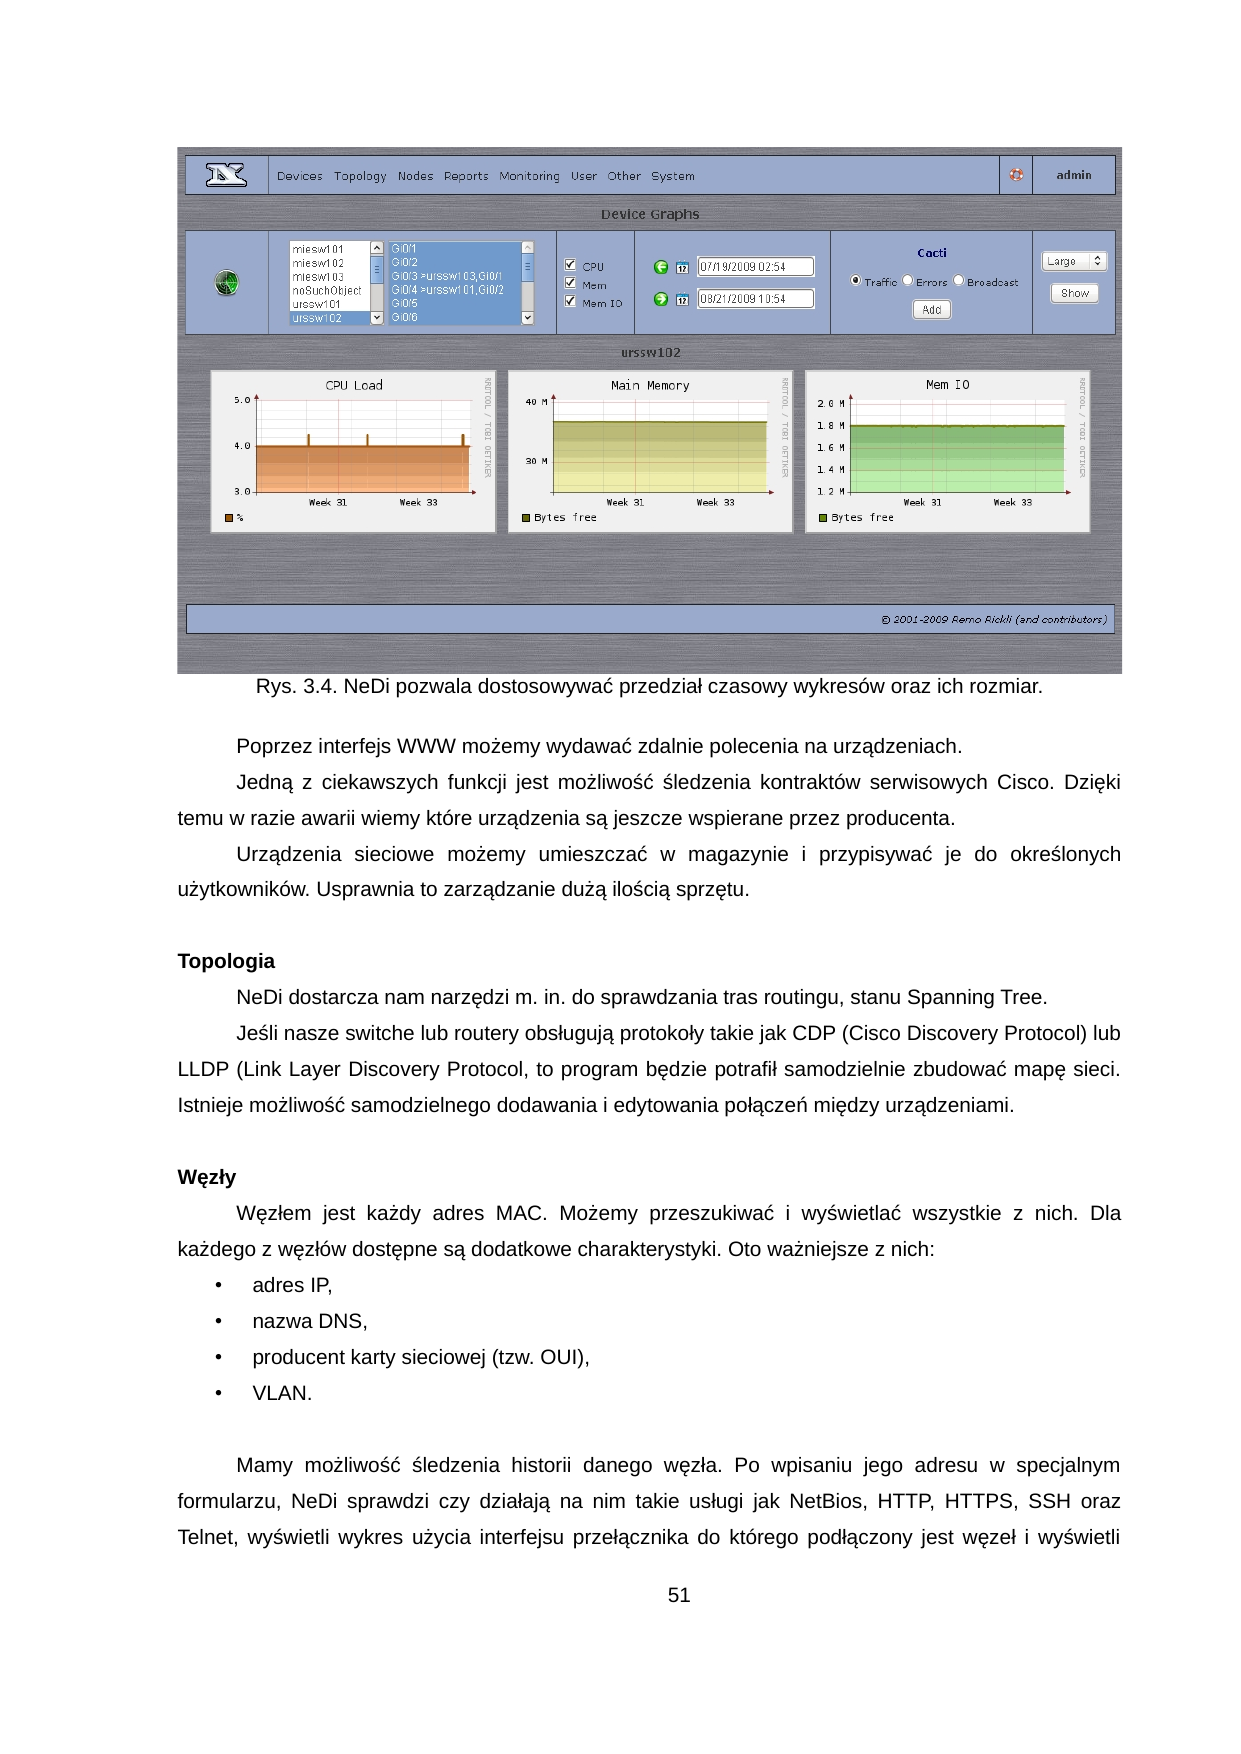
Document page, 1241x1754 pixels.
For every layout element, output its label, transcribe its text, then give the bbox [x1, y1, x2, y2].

text Poprzez interfejs WWW możemy wydawać zdalnie polecenia na urządzeniach. [177, 733, 1122, 757]
list VLAN. [215, 1381, 1122, 1405]
text Mamy możliwość śledzenia historii danego węzła. Po wpisaniu jego adresu w specjalnym formularzu, NeDi sprawdzi czy działają na nim takie usługi jak NetBios, HTTP, HTTPS, SSH oraz Telnet, wyświetli wykres użycia interfejsu przełącznika do którego podłączony jest węzeł i wyświetli [177, 1453, 1122, 1548]
picture [177, 147, 1123, 674]
list producent karty sieciowej (tzw. OUI), [215, 1345, 1122, 1369]
text Jedną z ciekawszych funkcji jest możliwość śledzenia kontraktów serwisowych Cisco. Dzięki temu w razie awarii wiemy które urządzenia są jeszcze wspierane przez producenta. [177, 769, 1122, 829]
text Topologia [177, 949, 1122, 973]
text Rys. 3.4. NeDi pozwala dostosowywać przedział czasowy wykresów oraz ich rozmiar. [177, 674, 1122, 698]
list nazwa DNS, [215, 1309, 1122, 1333]
text Urządzenia sieciowe możemy umieszczać w magazynie i przypisywać je do określonych użytkowników. Usprawnia to zarządzanie dużą ilością sprzętu. [177, 841, 1122, 901]
text Węzły [177, 1165, 1122, 1189]
text Węzłem jest każdy adres MAC. Możemy przeszukiwać i wyświetlać wszystkie z nich. Dla każdego z węzłów dostępne są dodatkowe charakterystyki. Oto ważniejsze z nich: [177, 1201, 1122, 1261]
list adres IP, [215, 1273, 1122, 1297]
text NeDi dostarcza nam narzędzi m. in. do sprawdzania tras routingu, stanu Spanning Tree. [177, 985, 1122, 1009]
text Jeśli nasze switche lub routery obsługują protokoły takie jak CDP (Cisco Discovery Protocol) lub LLDP (Link Layer Discovery Protocol, to program będzie potrafił samodzielnie zbudować mapę sieci. Istnieje możliwość samodzielnego dodawania i edytowania połączeń między urządzeniami. [177, 1021, 1122, 1117]
